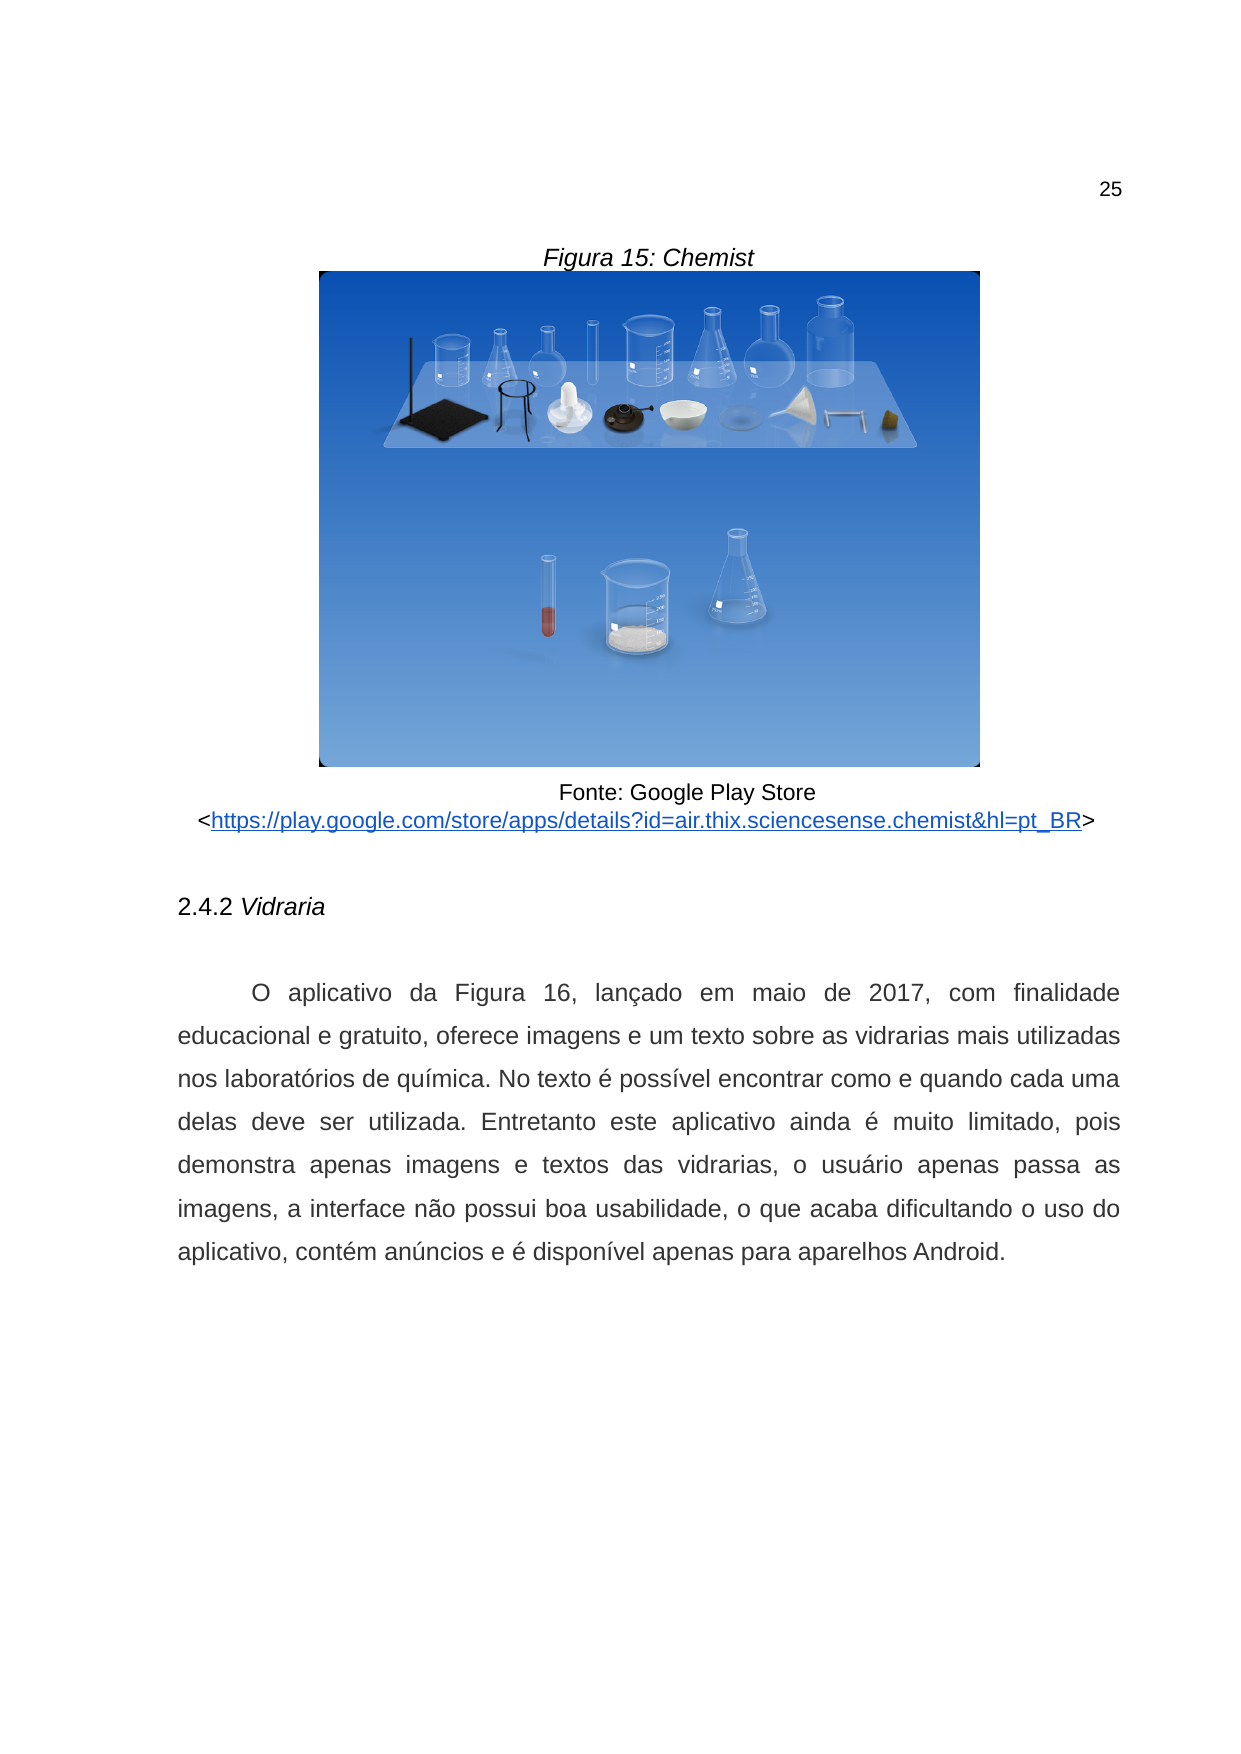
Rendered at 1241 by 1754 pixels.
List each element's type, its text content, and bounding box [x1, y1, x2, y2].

text O aplicativo da Figura 16, lançado em maio de 2017, com finalidade educacional e gratuito, oferece imagens e um texto sobre as vidrarias mais utilizadas nos laboratórios de química. No texto é possível encontrar como e quando cada uma delas deve ser utilizada. Entretanto este aplicativo ainda é muito limitado, pois demonstra apenas imagens e textos das vidrarias, o usuário apenas passa as imagens, a interface não possui boa usabilidade, o que acaba dificultando o uso do aplicativo, contém anúncios e é disponível apenas para aparelhos Android. [177, 978, 1122, 1266]
text Fonte: Google Play Store [177, 778, 1122, 805]
text <https://play.google.com/store/apps/details?id=air.thix.sciencesense.chemist&hl=pt_BR> [177, 805, 1122, 834]
text Figura 15: Chemist [319, 243, 980, 271]
subtitle 2.4.2 Vidraria [177, 892, 1122, 920]
picture [319, 271, 980, 767]
